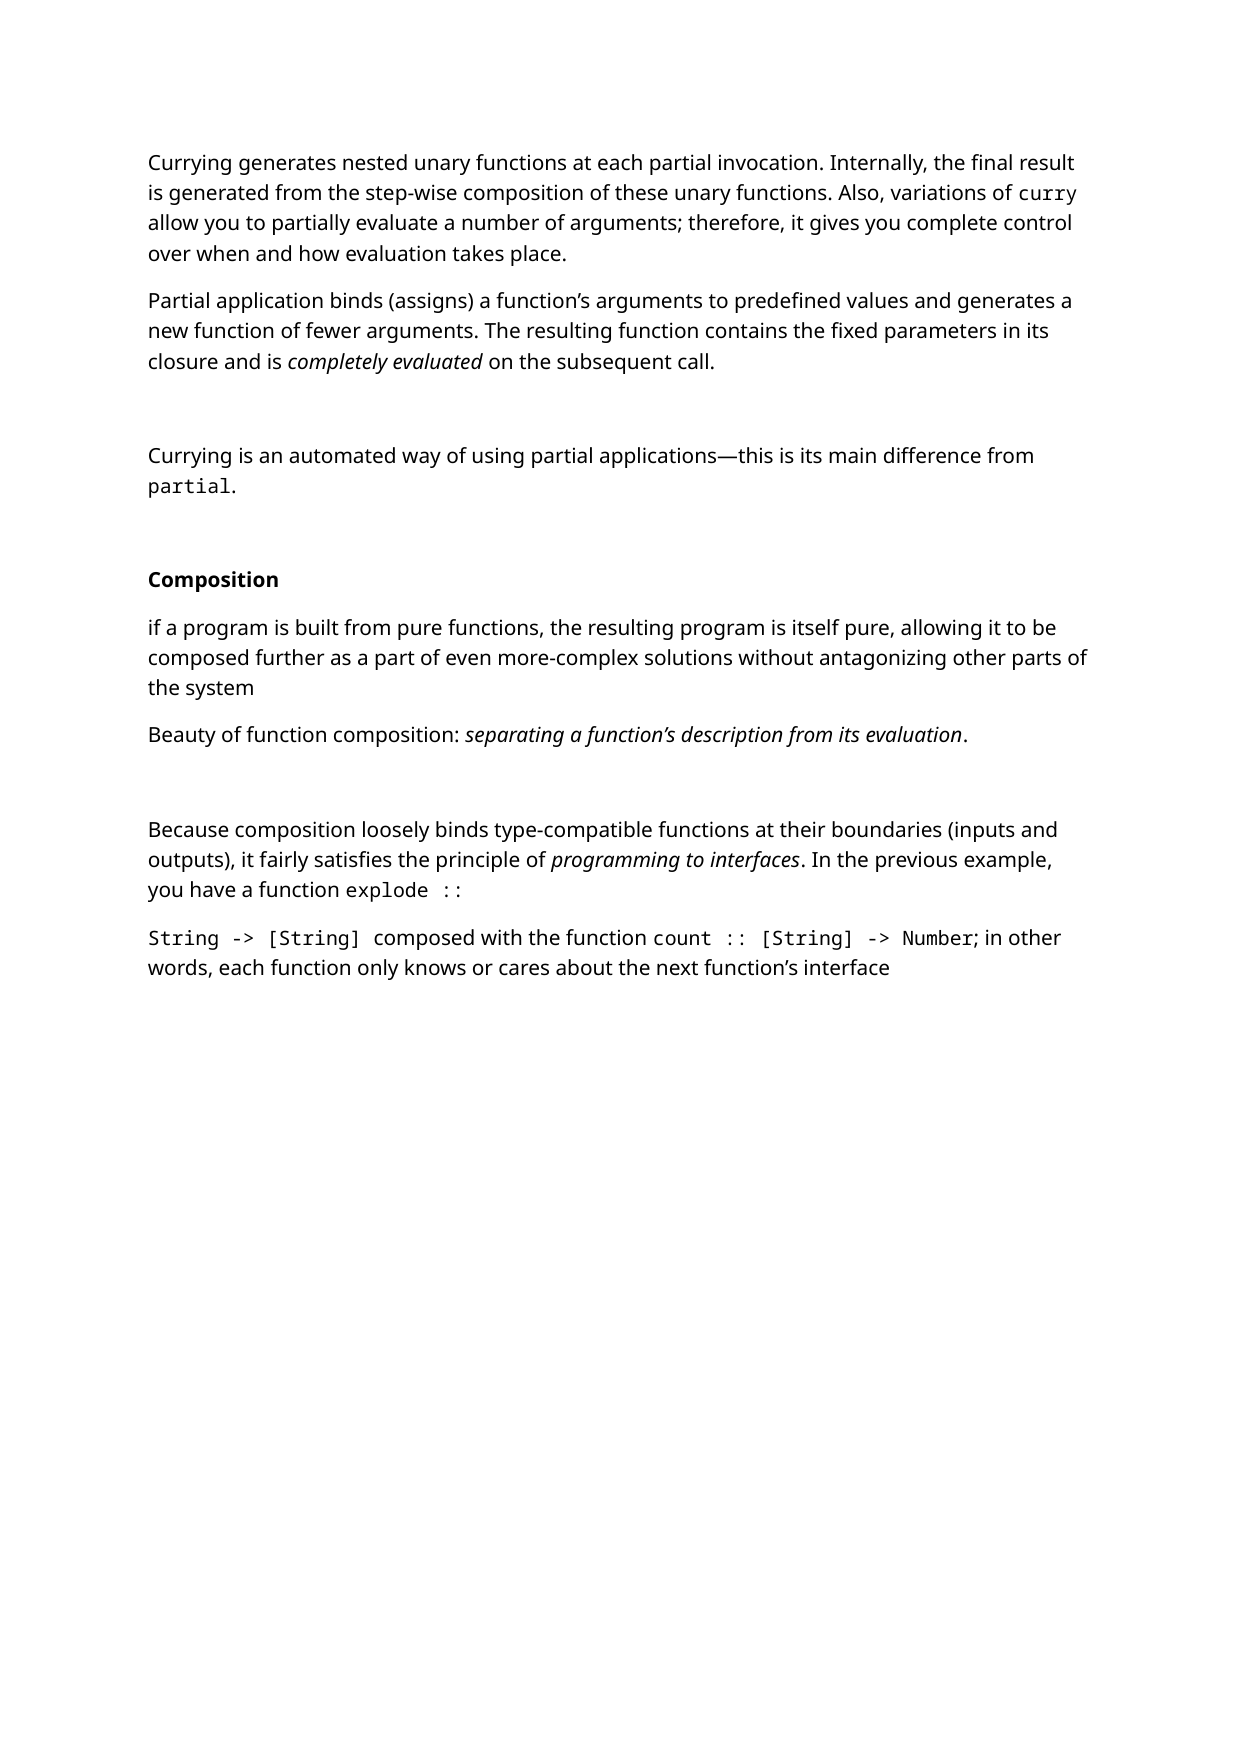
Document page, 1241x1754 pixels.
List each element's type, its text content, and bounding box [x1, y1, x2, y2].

text Partial application binds (assigns) a function’s arguments to predefined values and generates a new function of fewer arguments. The resulting function contains the fixed parameters in its closure and is completely evaluated on the subsequent call. [148, 286, 1093, 375]
text Beauty of function composition: separating a function’s description from its evaluation. [148, 721, 1093, 749]
text Composition [148, 566, 1093, 594]
text if a program is built from pure functions, the resulting program is itself pure, allowing it to be composed further as a part of even more-complex solutions without antagonizing other parts of the system [148, 613, 1093, 702]
text Currying is an automated way of using partial applications—this is its main difference from partial. [148, 441, 1093, 500]
text String -> [String] composed with the function count :: [String] -> Number; in other words, each function only knows or cares about the next function’s interface [148, 923, 1093, 981]
text Currying generates nested unary functions at each partial invocation. Internally, the final result is generated from the step-wise composition of these unary functions. Also, variations of curry allow you to partially evaluate a number of arguments; therefore, it gives you complete control over when and how evaluation takes place. [148, 148, 1093, 267]
text Because composition loosely binds type-compatible functions at their boundaries (inputs and outputs), it fairly satisfies the principle of programming to interfaces. In the previous example, you have a function explode :: [148, 815, 1093, 904]
